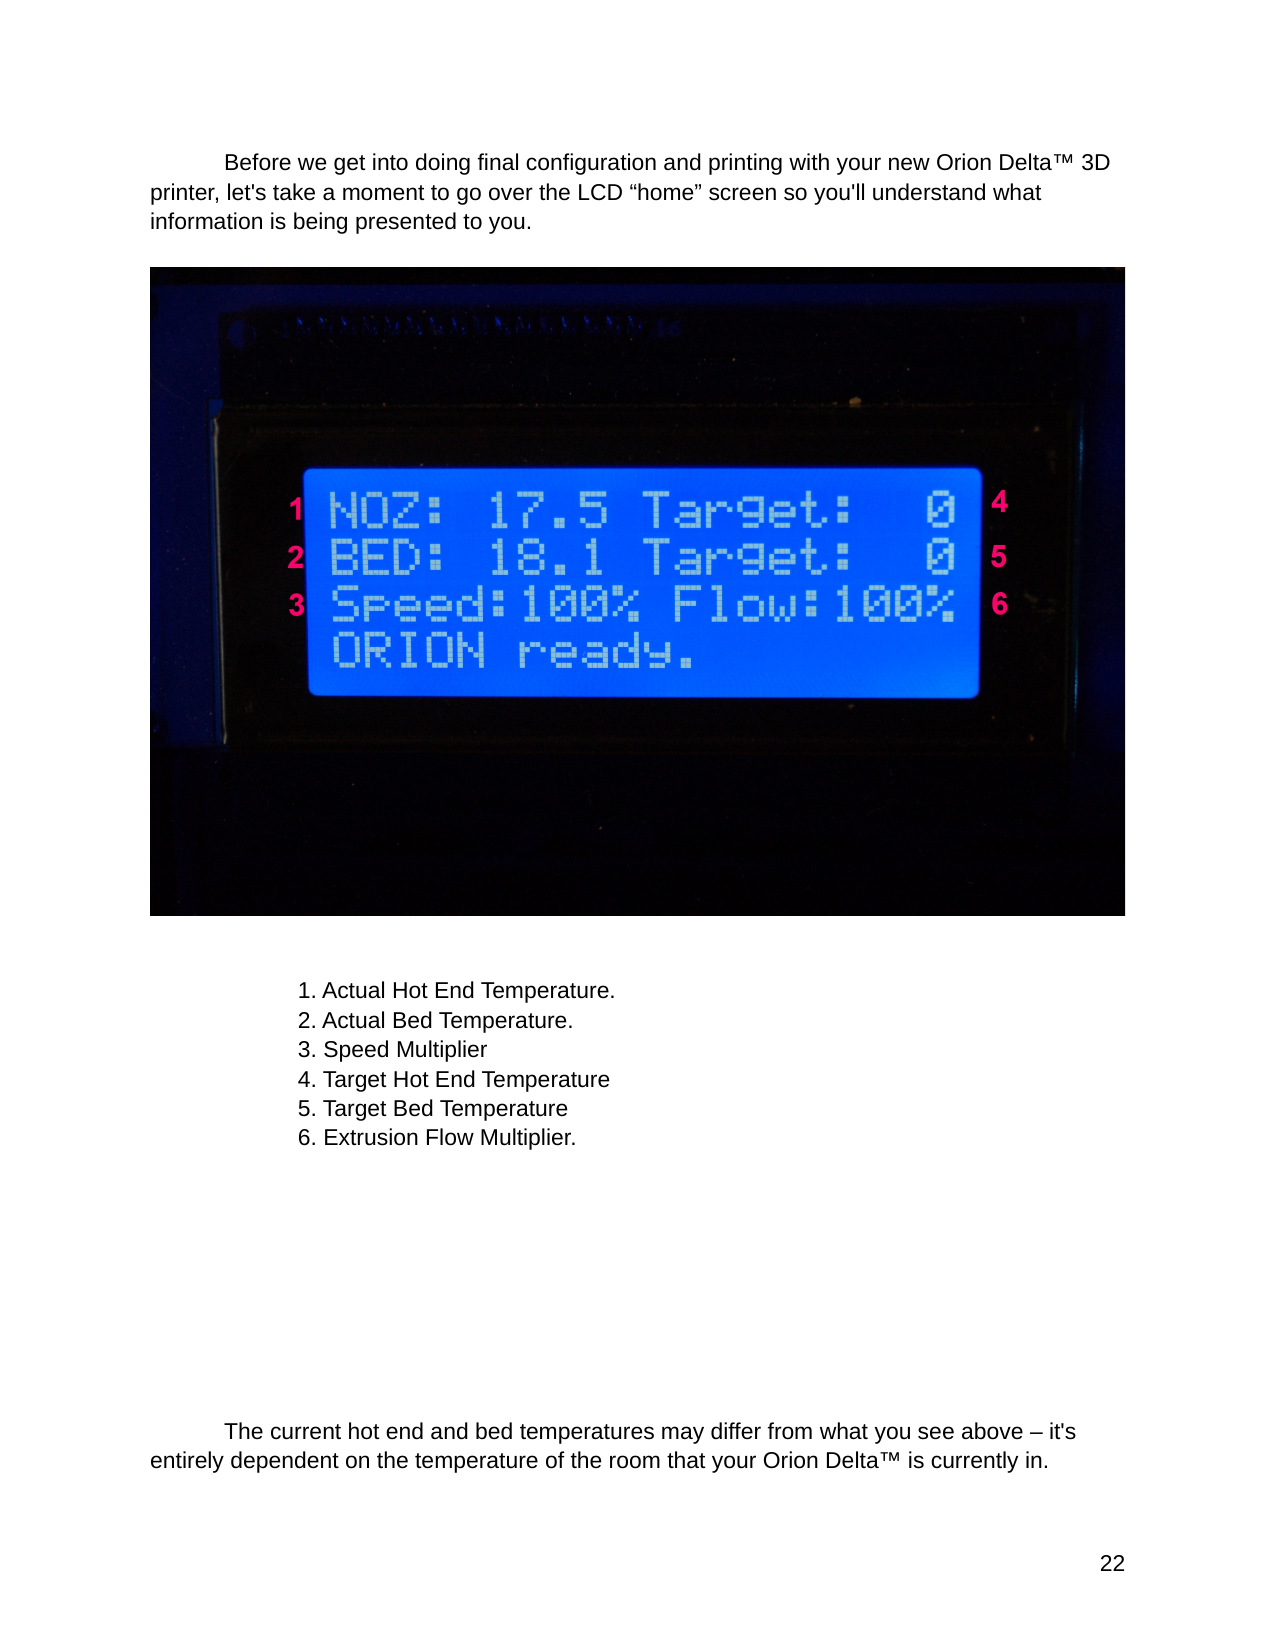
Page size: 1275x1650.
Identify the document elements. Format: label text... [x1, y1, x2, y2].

text 5. Target Bed Temperature [150, 1096, 1125, 1121]
picture [150, 267, 1125, 916]
text 2. Actual Bed Temperature. [150, 1008, 1125, 1033]
text Before we get into doing final configuration and printing with your new Orion Delta™ 3D printer, let's take a moment to go over the LCD “home” screen so you'll understand what information is being presented to you. [150, 150, 1125, 234]
text 6. Extrusion Flow Multiplier. [150, 1125, 1125, 1151]
text The current hot end and bed temperatures may differ from what you see above – it's entirely dependent on the temperature of the room that your Orion Delta™ is currently in. [150, 1419, 1125, 1474]
text 1. Actual Hot End Temperature. [150, 978, 1125, 1004]
text 3. Speed Multiplier [150, 1037, 1125, 1063]
text 4. Target Hot End Temperature [150, 1066, 1125, 1092]
